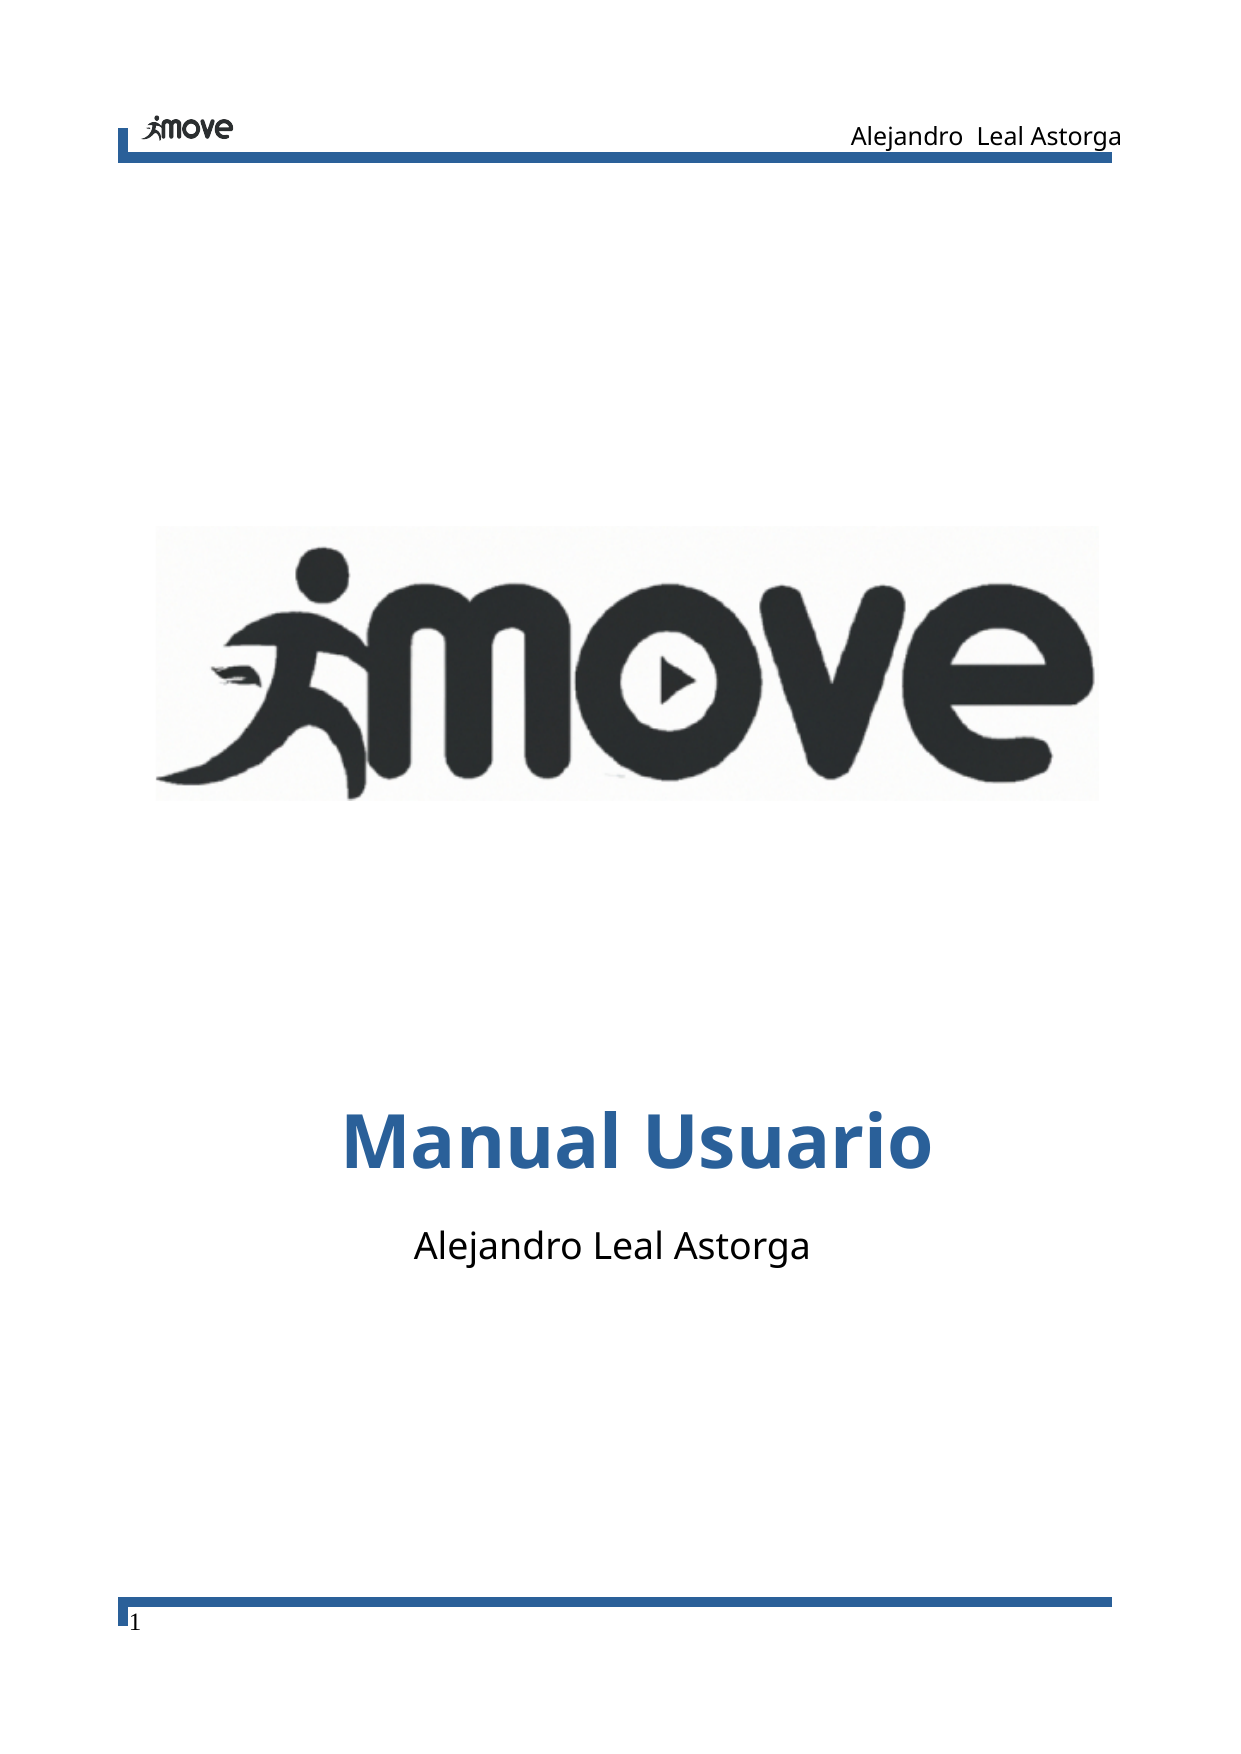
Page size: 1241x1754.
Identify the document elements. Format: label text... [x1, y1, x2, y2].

text Alejandro Leal Astorga [118, 1219, 1122, 1270]
picture [140, 113, 234, 141]
picture [155, 526, 1100, 801]
text Manual Usuario [118, 1088, 1122, 1190]
